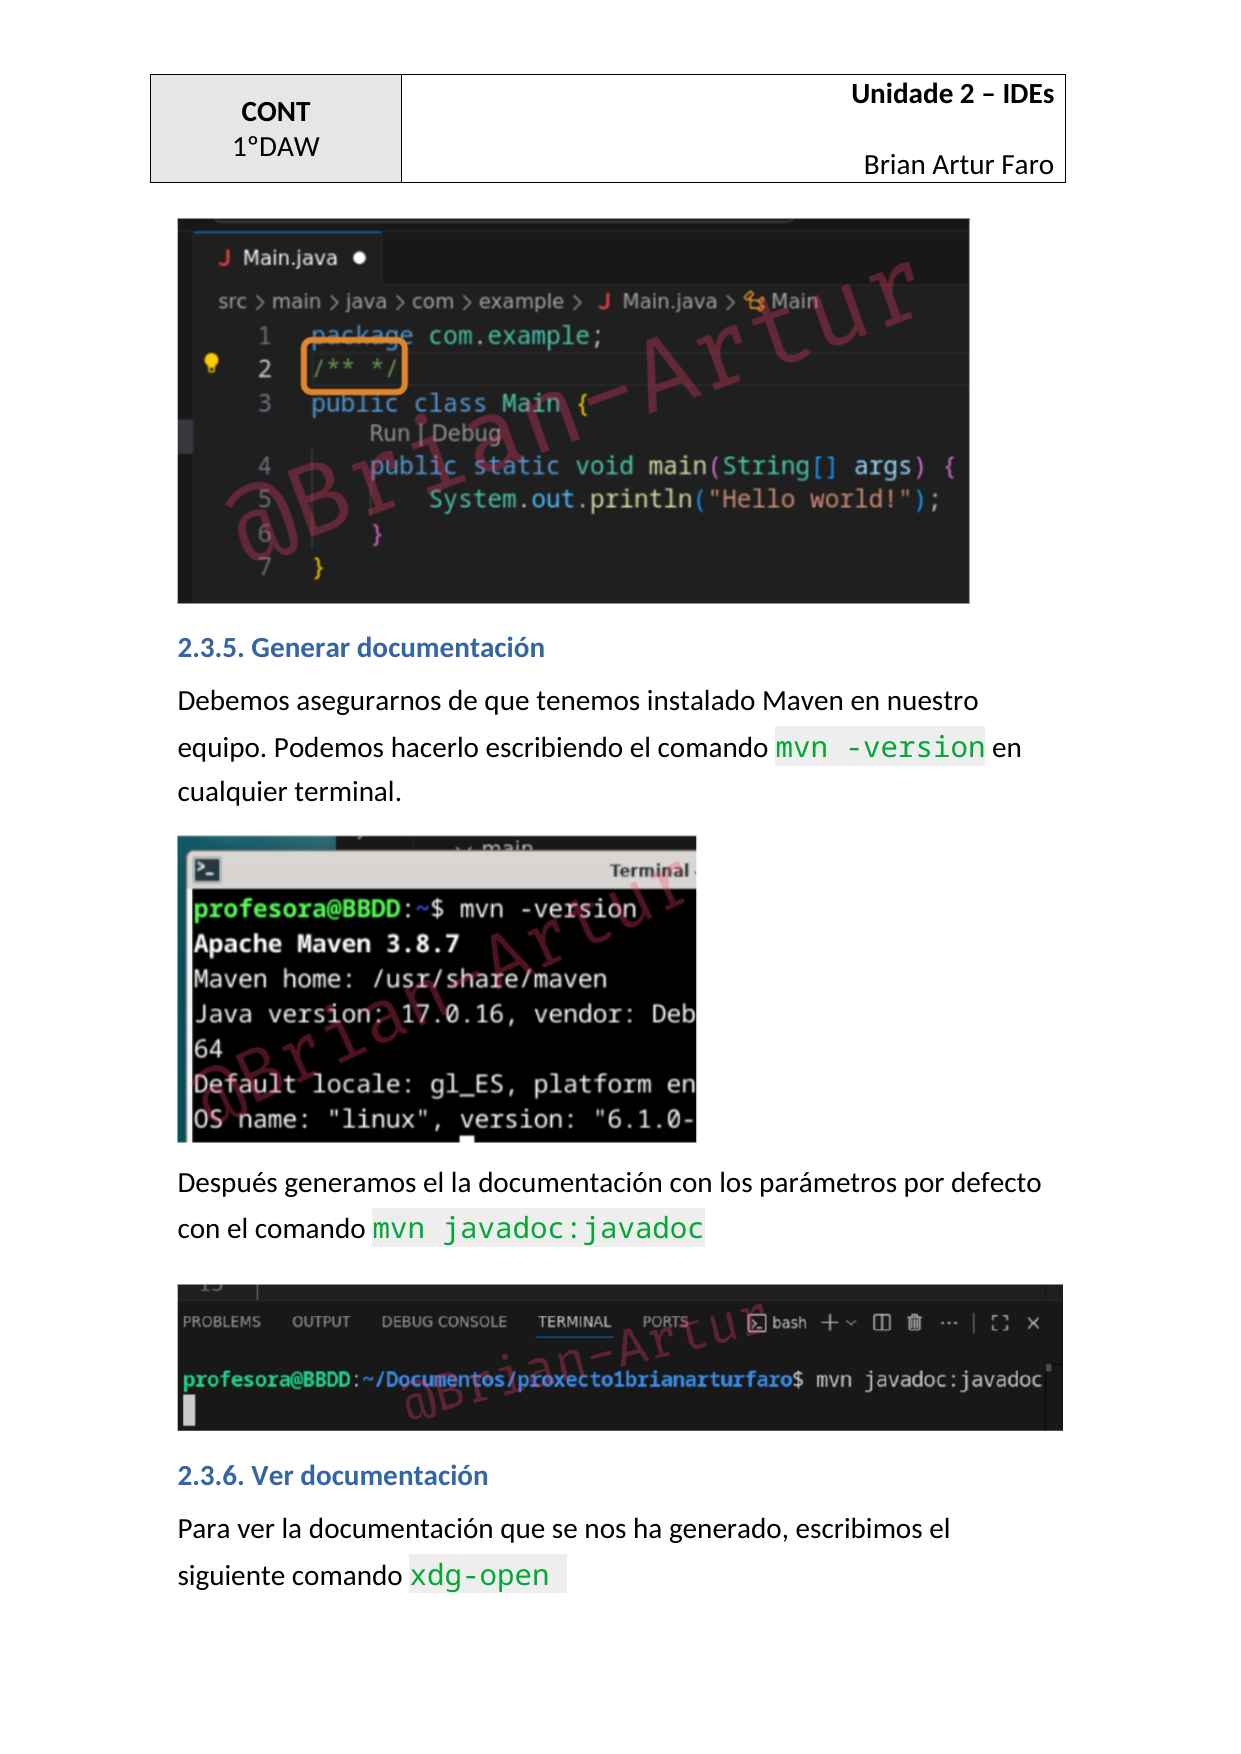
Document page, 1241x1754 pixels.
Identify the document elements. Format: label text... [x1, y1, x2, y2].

picture [177, 1269, 1063, 1431]
text Después generamos el la documentación con los parámetros por defecto con el comando mvn javadoc:javadoc [177, 1164, 1063, 1247]
picture [177, 218, 974, 604]
picture [177, 830, 709, 1143]
text 2.3.6. Ver documentación [177, 1457, 1063, 1492]
text 2.3.5. Generar documentación [177, 629, 1063, 664]
text Debemos asegurarnos de que tenemos instalado Maven en nuestro equipo. Podemos hacerlo escribiendo el comando mvn -version en cualquier terminal. [177, 682, 1063, 808]
text Para ver la documentación que se nos ha generado, escribimos el siguiente comando xdg-open [177, 1510, 1063, 1593]
